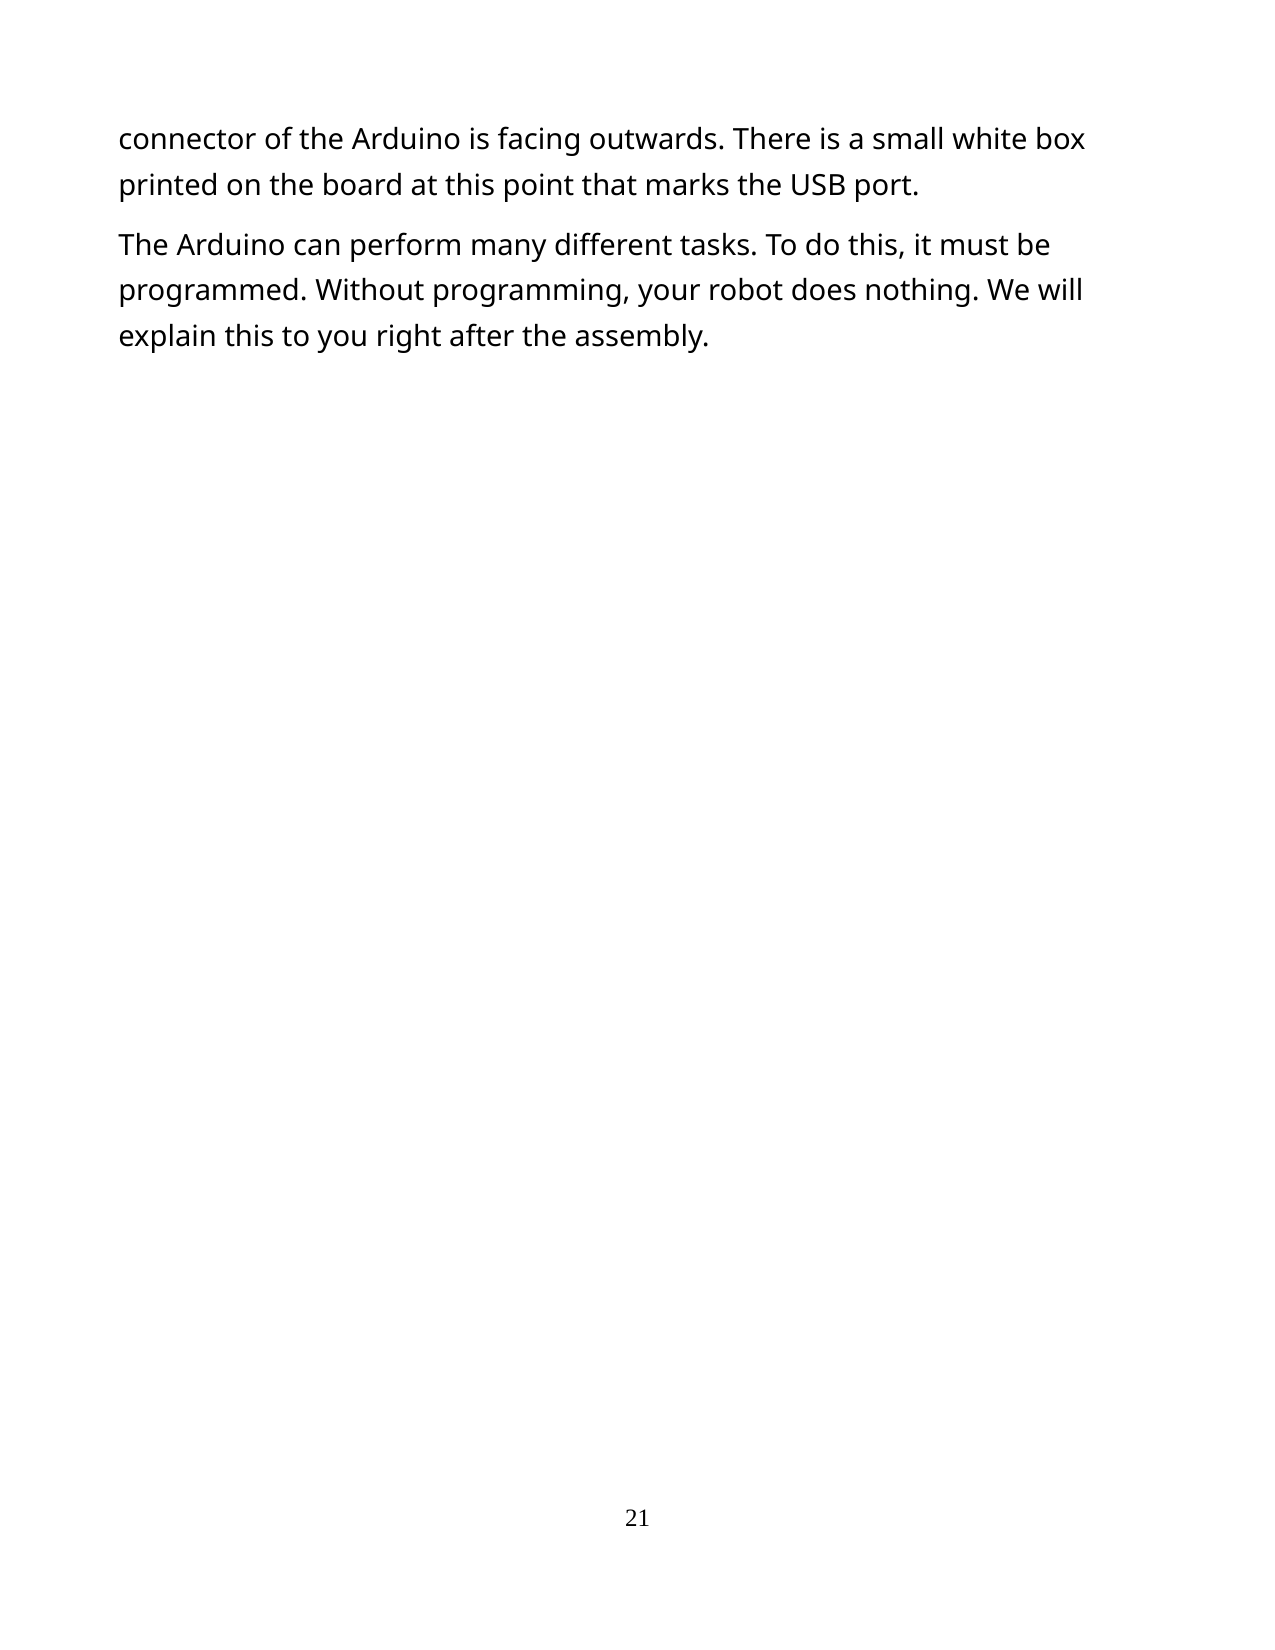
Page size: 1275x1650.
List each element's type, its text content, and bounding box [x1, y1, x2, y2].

text The Arduino can perform many different tasks. To do this, it must be programmed. Without programming, your robot does nothing. We will explain this to you right after the assembly. [118, 224, 1157, 355]
text connector of the Arduino is facing outwards. There is a small white box printed on the board at this point that marks the USB port. [118, 118, 1157, 203]
